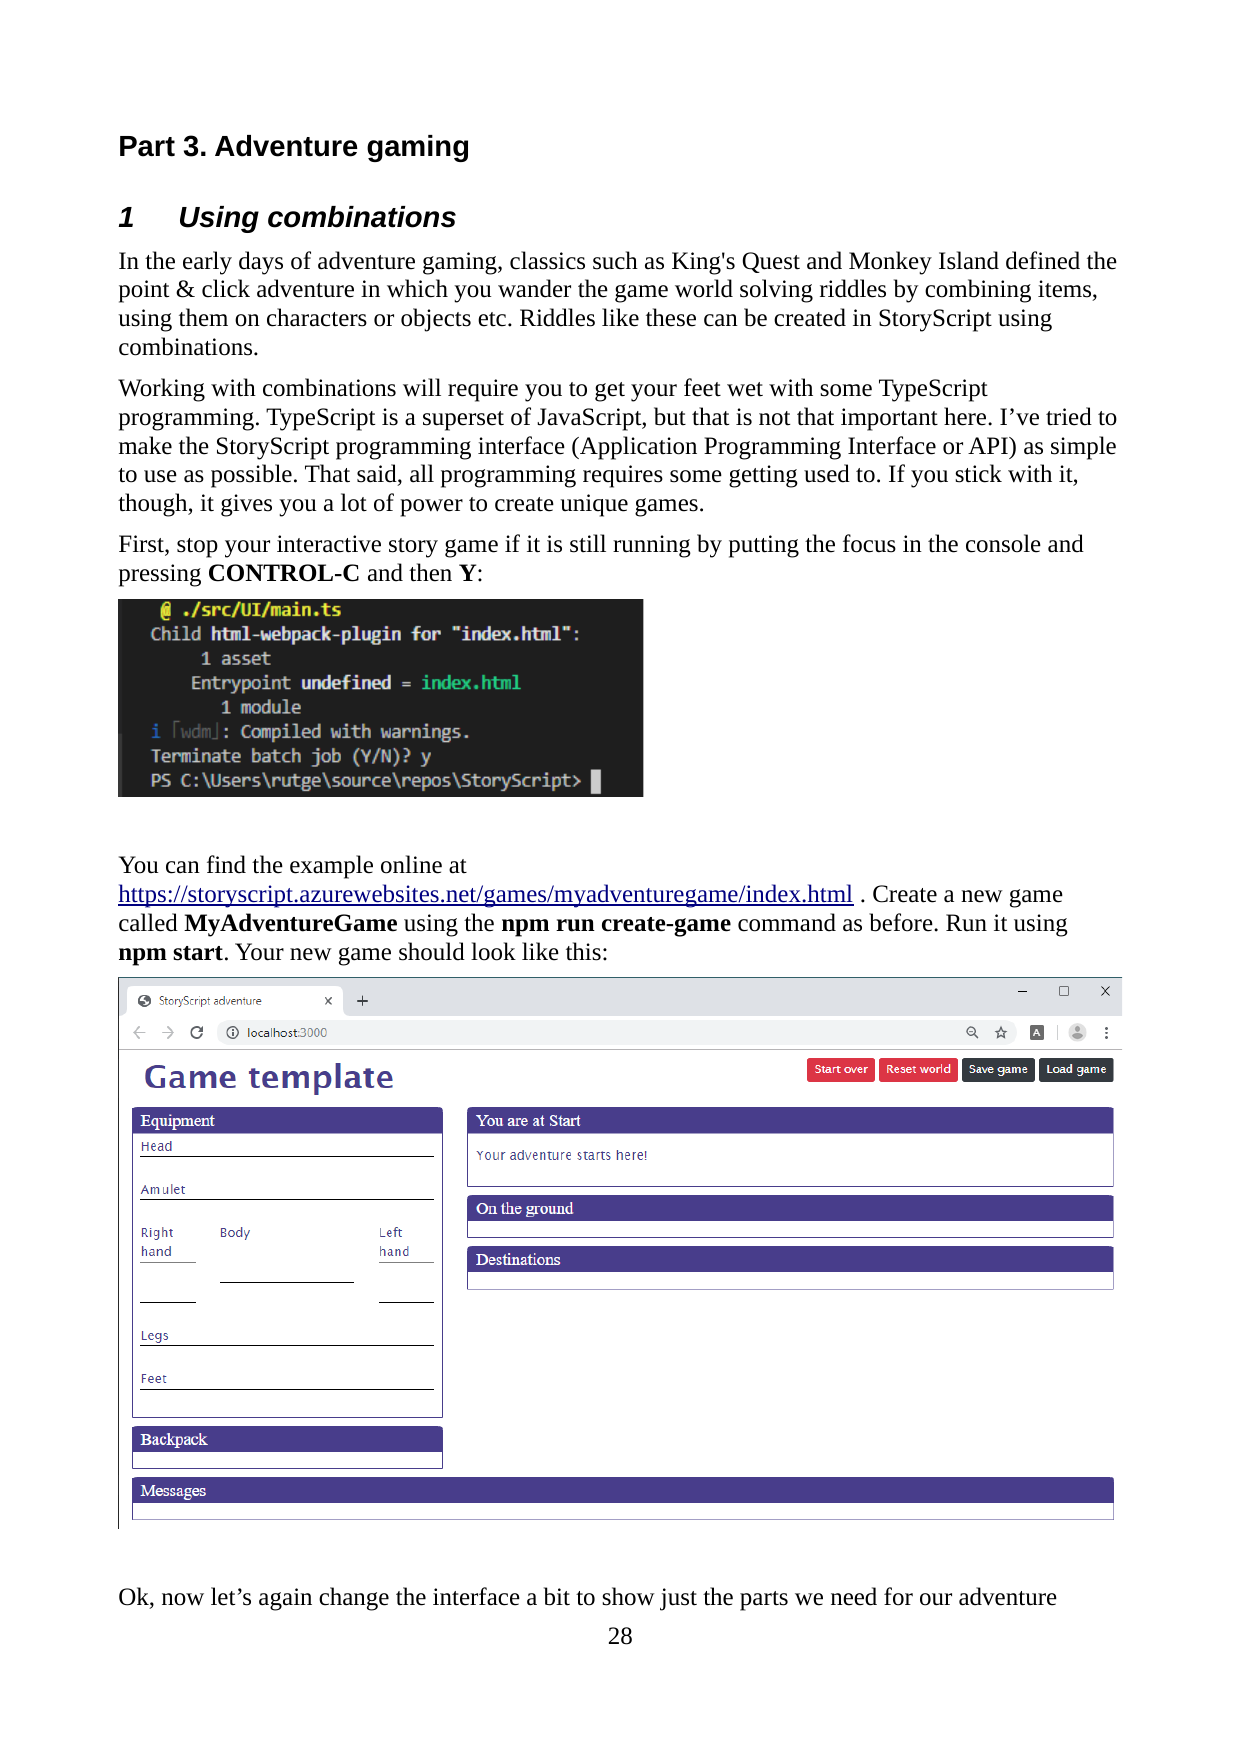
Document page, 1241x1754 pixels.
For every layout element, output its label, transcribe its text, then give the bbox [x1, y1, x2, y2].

subtitle Using combinations [118, 200, 1122, 233]
text First, stop your interactive story game if it is still running by putting the focus in the console and pressing CONTROL-C and then Y: [118, 529, 1122, 587]
text In the early days of adventure gaming, classics such as King's Quest and Monkey Island defined the point & click adventure in which you wander the game world solving riddles by combining items, using them on characters or objects etc. Riddles like these can be created in StoryScript using combinations. [118, 246, 1122, 361]
text Working with combinations will require you to get your feet wet with some TypeScript programming. TypeScript is a superset of JavaScript, but that is not that important here. I’ve tried to make the StoryScript programming interface (Application Programming Interface or API) as simple to use as possible. That said, all programming requires some getting used to. If you stick with it, though, it gives you a lot of power to create unique games. [118, 373, 1122, 517]
text You can find the example online at https://storyscript.azurewebsites.net/games/myadventuregame/index.html . Create a new game called MyAdventureGame using the npm run create-game command as before. Run it using npm start. Your new game should look like this: [118, 850, 1122, 965]
subtitle Part 3. Adventure gaming [118, 129, 1122, 162]
text Ok, now let’s again change the interface a bit to show just the parts we need for our adventure [118, 1582, 1122, 1611]
